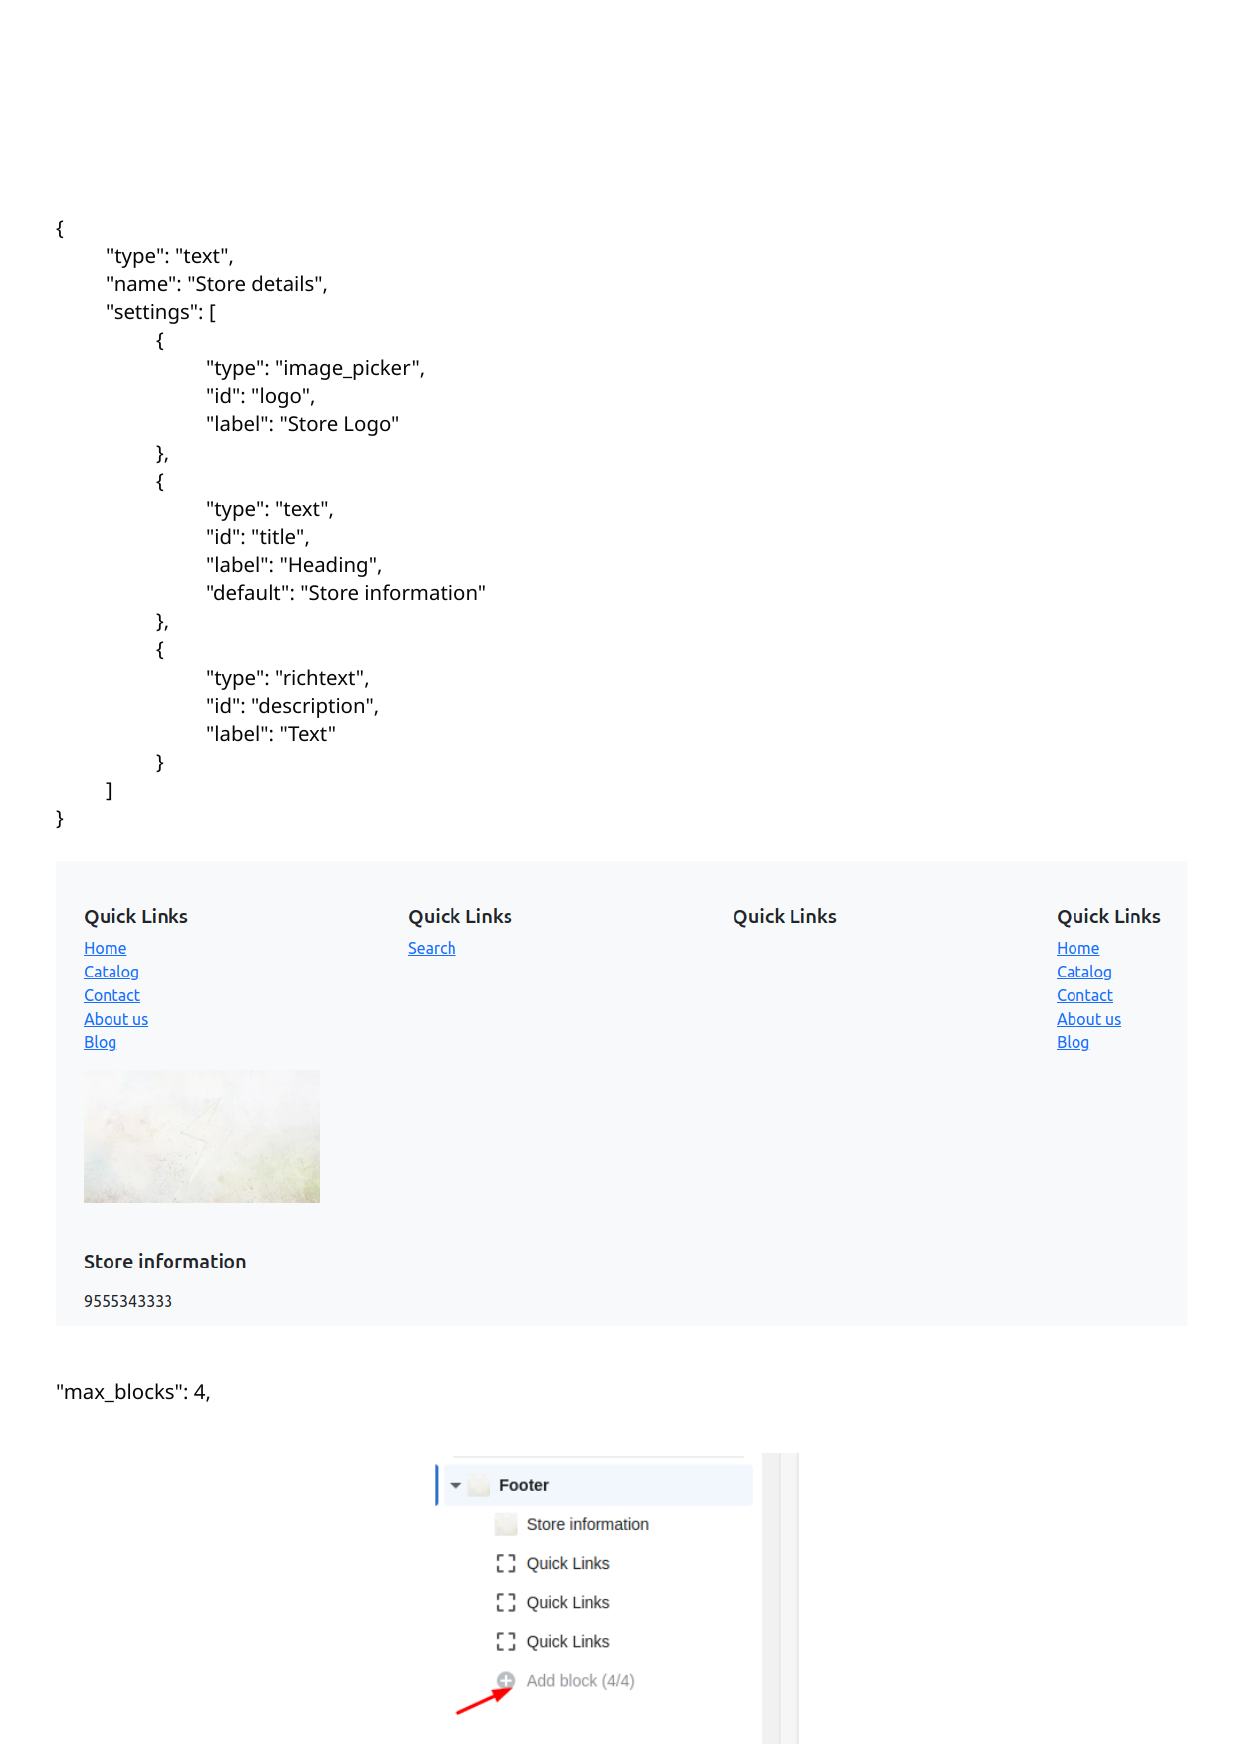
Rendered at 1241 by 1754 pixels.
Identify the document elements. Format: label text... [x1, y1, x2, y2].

text } [56, 747, 1187, 776]
text "id": "logo", [56, 382, 1187, 410]
text "label": "Heading", [56, 551, 1187, 579]
text { [56, 635, 1187, 663]
text "label": "Store Logo" [56, 410, 1187, 438]
text "id": "description", [56, 691, 1187, 719]
text { [56, 326, 1187, 354]
picture [55, 861, 1188, 1326]
text "type": "text", [56, 241, 1187, 269]
text "type": "text", [56, 494, 1187, 522]
text } [56, 804, 1187, 831]
picture [435, 1453, 808, 1744]
text { [56, 466, 1187, 494]
text "id": "title", [56, 522, 1187, 551]
text "type": "image_picker", [56, 354, 1187, 382]
text ] [56, 776, 1187, 804]
text "label": "Text" [56, 719, 1187, 747]
text "settings": [ [56, 297, 1187, 326]
text "type": "richtext", [56, 663, 1187, 691]
text "max_blocks": 4, [56, 1378, 1187, 1406]
text }, [56, 438, 1187, 466]
text "name": "Store details", [56, 269, 1187, 297]
text "default": "Store information" [56, 579, 1187, 607]
text { [56, 213, 1187, 241]
text }, [56, 607, 1187, 635]
